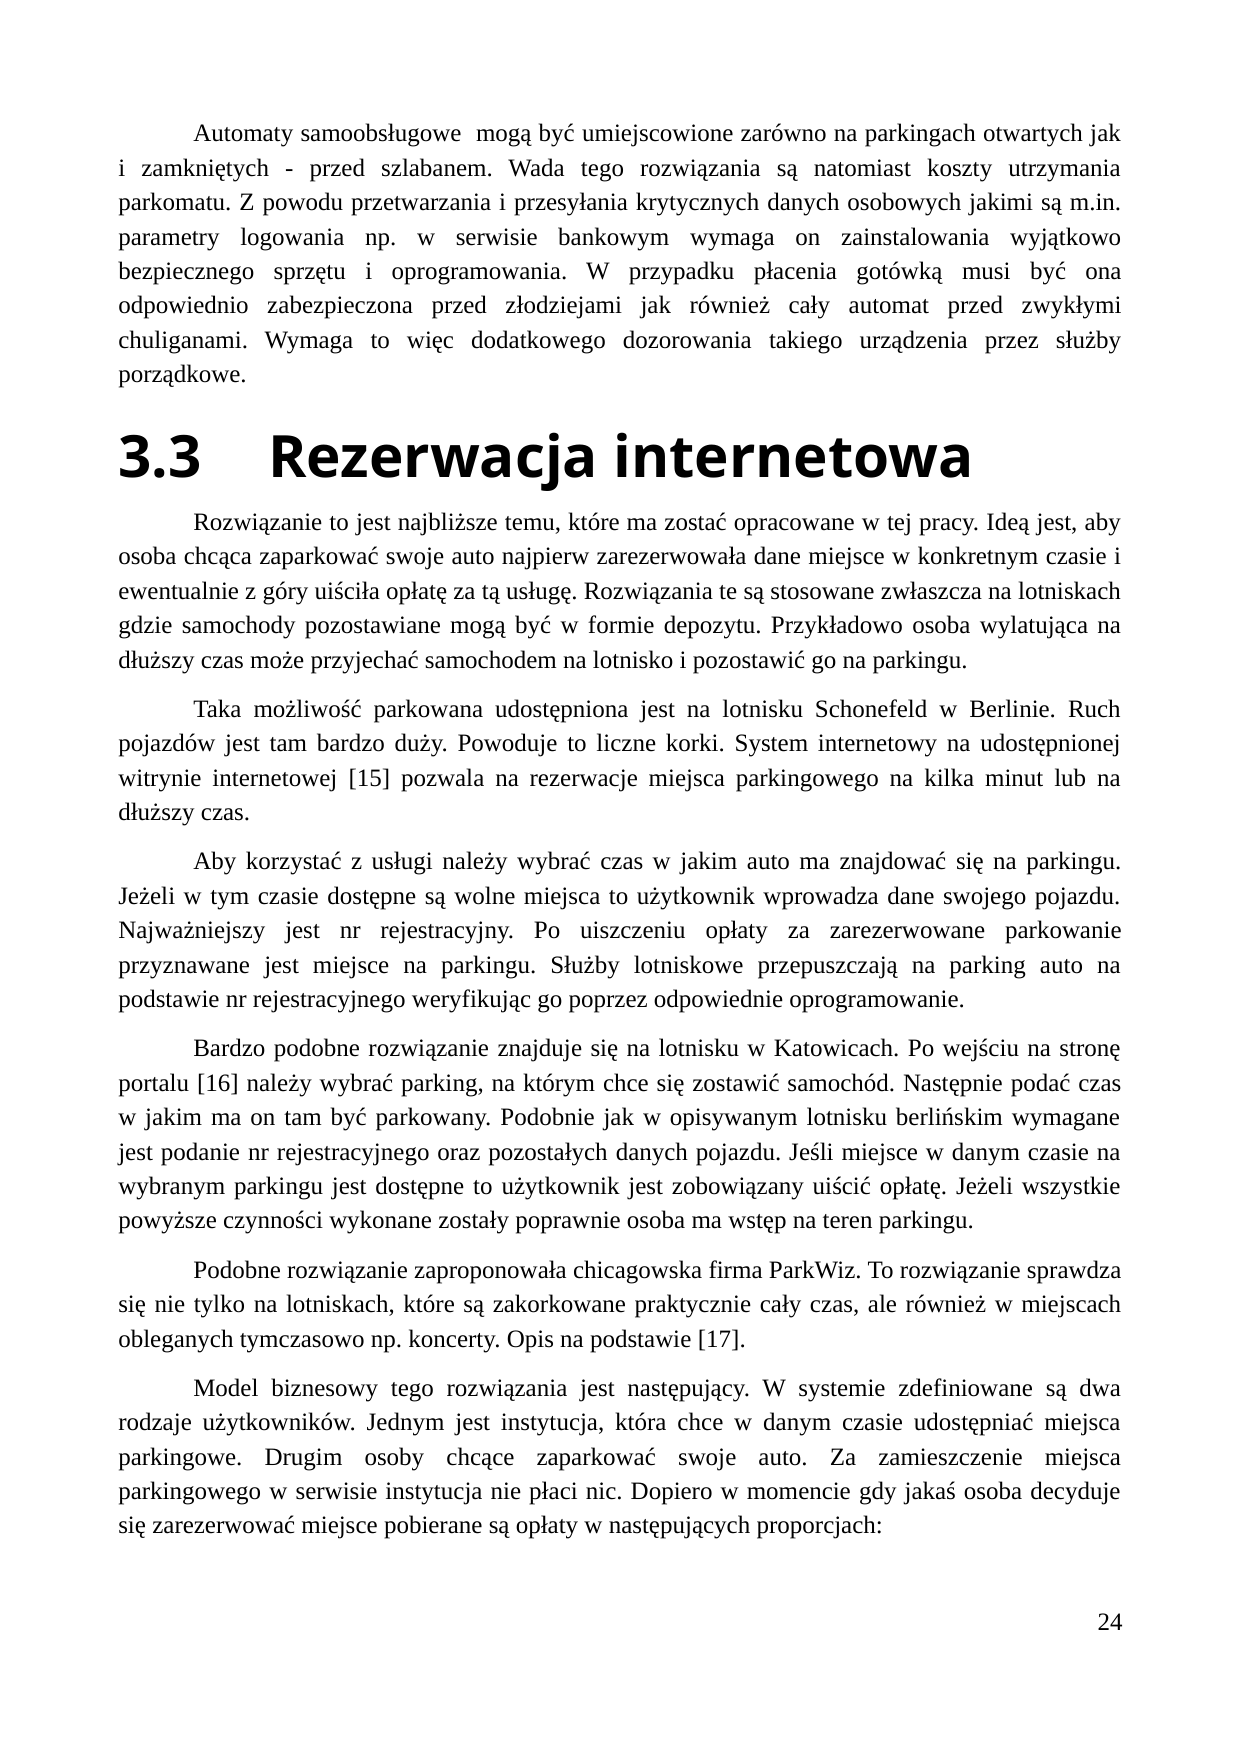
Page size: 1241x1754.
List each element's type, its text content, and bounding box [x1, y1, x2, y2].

text Automaty samoobsługowe mogą być umiejscowione zarówno na parkingach otwartych jak i zamkniętych - przed szlabanem. Wada tego rozwiązania są natomiast koszty utrzymania parkomatu. Z powodu przetwarzania i przesyłania krytycznych danych osobowych jakimi są m.in. parametry logowania np. w serwisie bankowym wymaga on zainstalowania wyjątkowo bezpiecznego sprzętu i oprogramowania. W przypadku płacenia gotówką musi być ona odpowiednio zabezpieczona przed złodziejami jak również cały automat przed zwykłymi chuliganami. Wymaga to więc dodatkowego dozorowania takiego urządzenia przez służby porządkowe. [118, 118, 1122, 388]
text Aby korzystać z usługi należy wybrać czas w jakim auto ma znajdować się na parkingu. Jeżeli w tym czasie dostępne są wolne miejsca to użytkownik wprowadza dane swojego pojazdu. Najważniejszy jest nr rejestracyjny. Po uiszczeniu opłaty za zarezerwowane parkowanie przyznawane jest miejsce na parkingu. Służby lotniskowe przepuszczają na parking auto na podstawie nr rejestracyjnego weryfikując go poprzez odpowiednie oprogramowanie. [118, 846, 1122, 1013]
text Taka możliwość parkowana udostępniona jest na lotnisku Schonefeld w Berlinie. Ruch pojazdów jest tam bardzo duży. Powoduje to liczne korki. System internetowy na udostępnionej witrynie internetowej [15] pozwala na rezerwacje miejsca parkingowego na kilka minut lub na dłuższy czas. [118, 694, 1122, 826]
text Rozwiązanie to jest najbliższe temu, które ma zostać opracowane w tej pracy. Ideą jest, aby osoba chcąca zaparkować swoje auto najpierw zarezerwowała dane miejsce w konkretnym czasie i ewentualnie z góry uiściła opłatę za tą usługę. Rozwiązania te są stosowane zwłaszcza na lotniskach gdzie samochody pozostawiane mogą być w formie depozytu. Przykładowo osoba wylatująca na dłuższy czas może przyjechać samochodem na lotnisko i pozostawić go na parkingu. [118, 507, 1122, 673]
text Podobne rozwiązanie zaproponowała chicagowska firma ParkWiz. To rozwiązanie sprawdza się nie tylko na lotniskach, które są zakorkowane praktycznie cały czas, ale również w miejscach obleganych tymczasowo np. koncerty. Opis na podstawie [17]. [118, 1255, 1122, 1352]
subtitle Rezerwacja internetowa [118, 415, 1122, 494]
text Bardzo podobne rozwiązanie znajduje się na lotnisku w Katowicach. Po wejściu na stronę portalu [16] należy wybrać parking, na którym chce się zostawić samochód. Następnie podać czas w jakim ma on tam być parkowany. Podobnie jak w opisywanym lotnisku berlińskim wymagane jest podanie nr rejestracyjnego oraz pozostałych danych pojazdu. Jeśli miejsce w danym czasie na wybranym parkingu jest dostępne to użytkownik jest zobowiązany uiścić opłatę. Jeżeli wszystkie powyższe czynności wykonane zostały poprawnie osoba ma wstęp na teren parkingu. [118, 1033, 1122, 1234]
text Model biznesowy tego rozwiązania jest następujący. W systemie zdefiniowane są dwa rodzaje użytkowników. Jednym jest instytucja, która chce w danym czasie udostępniać miejsca parkingowe. Drugim osoby chcące zaparkować swoje auto. Za zamieszczenie miejsca parkingowego w serwisie instytucja nie płaci nic. Dopiero w momencie gdy jakaś osoba decyduje się zarezerwować miejsce pobierane są opłaty w następujących proporcjach: [118, 1373, 1122, 1539]
